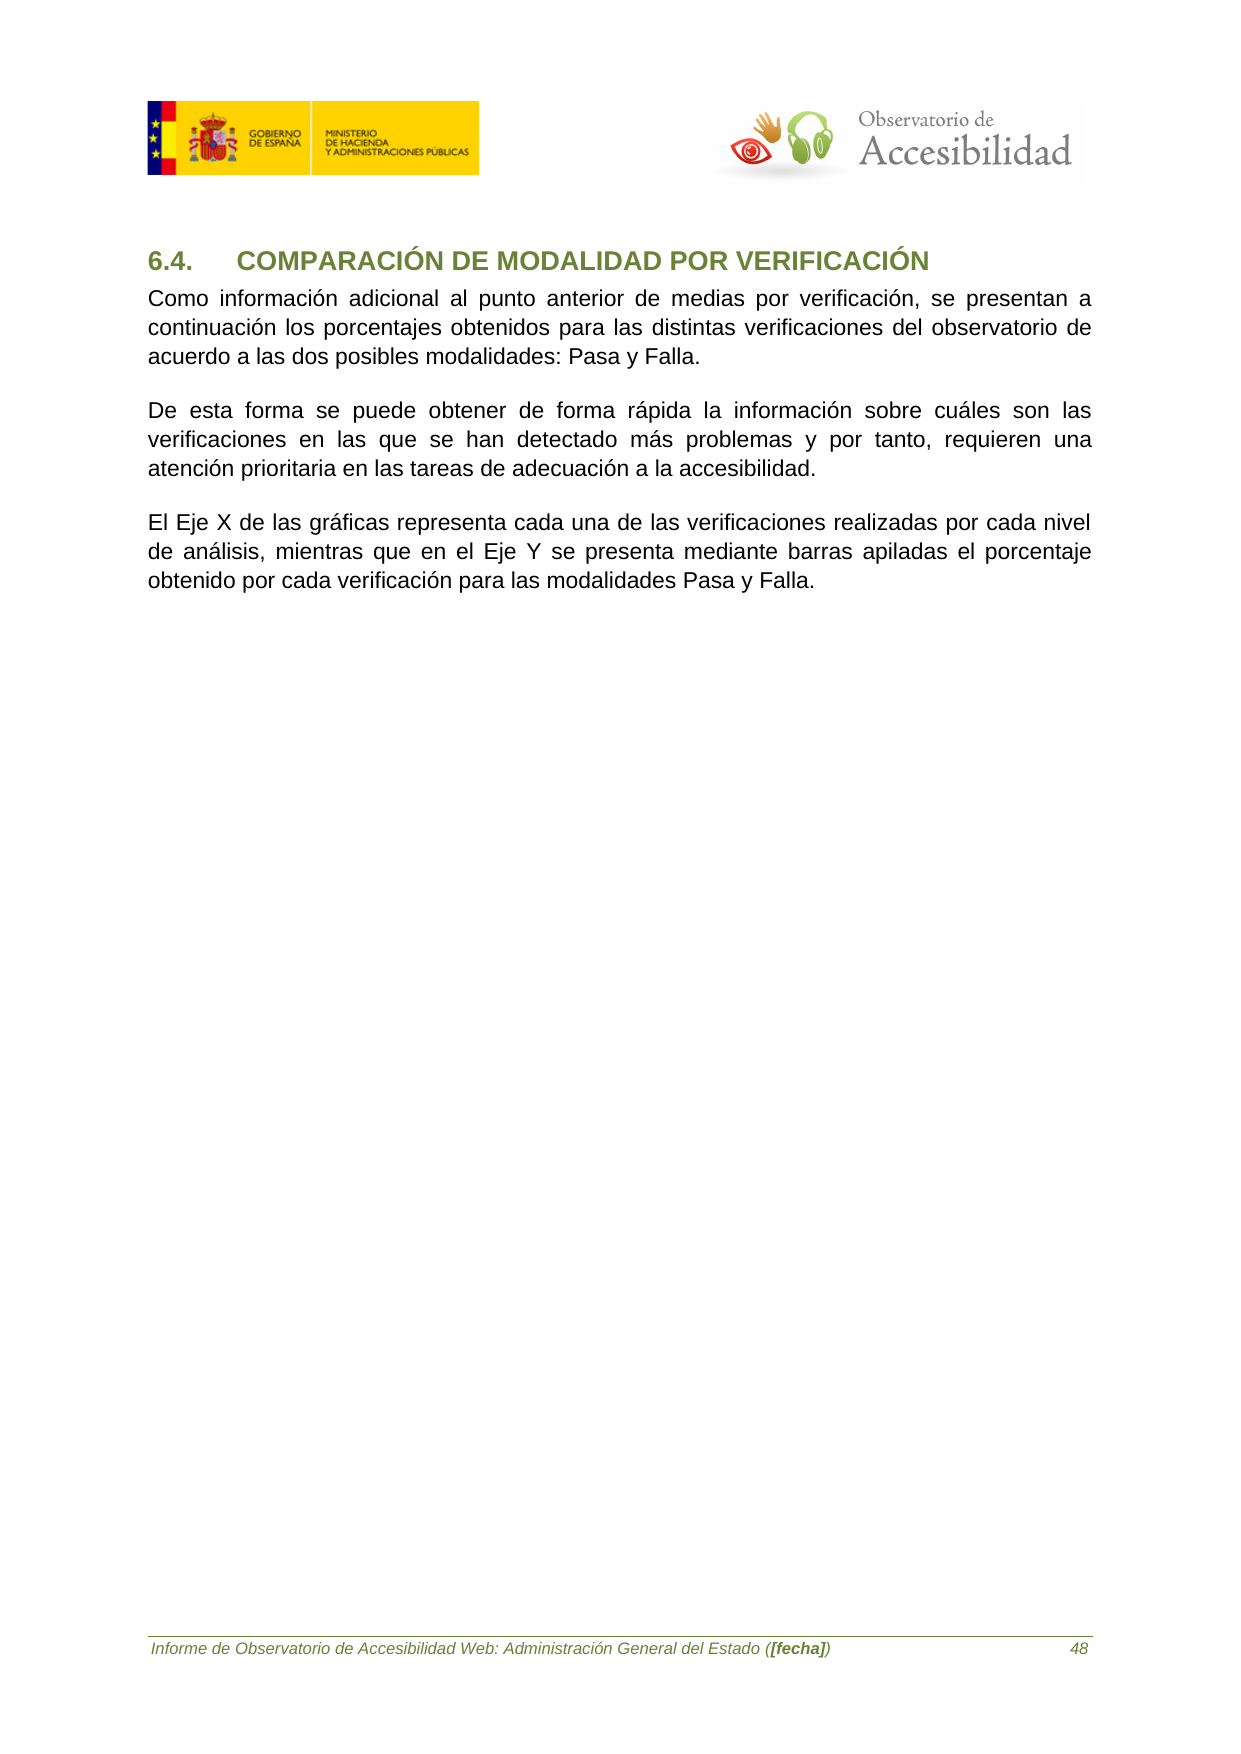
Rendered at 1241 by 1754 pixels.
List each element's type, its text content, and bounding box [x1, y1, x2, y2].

text Como información adicional al punto anterior de medias por verificación, se presentan a continuación los porcentajes obtenidos para las distintas verificaciones del observatorio de acuerdo a las dos posibles modalidades: Pasa y Falla. [148, 285, 1092, 369]
text De esta forma se puede obtener de forma rápida la información sobre cuáles son las verificaciones en las que se han detectado más problemas y por tanto, requieren una atención prioritaria en las tareas de adecuación a la accesibilidad. [148, 397, 1092, 481]
subtitle Comparación de Modalidad por Verificación [148, 245, 1092, 276]
text El Eje X de las gráficas representa cada una de las verificaciones realizadas por cada nivel de análisis, mientras que en el Eje Y se presenta mediante barras apiladas el porcentaje obtenido por cada verificación para las modalidades Pasa y Falla. [148, 509, 1092, 593]
picture [147, 101, 479, 175]
picture [710, 102, 1086, 185]
